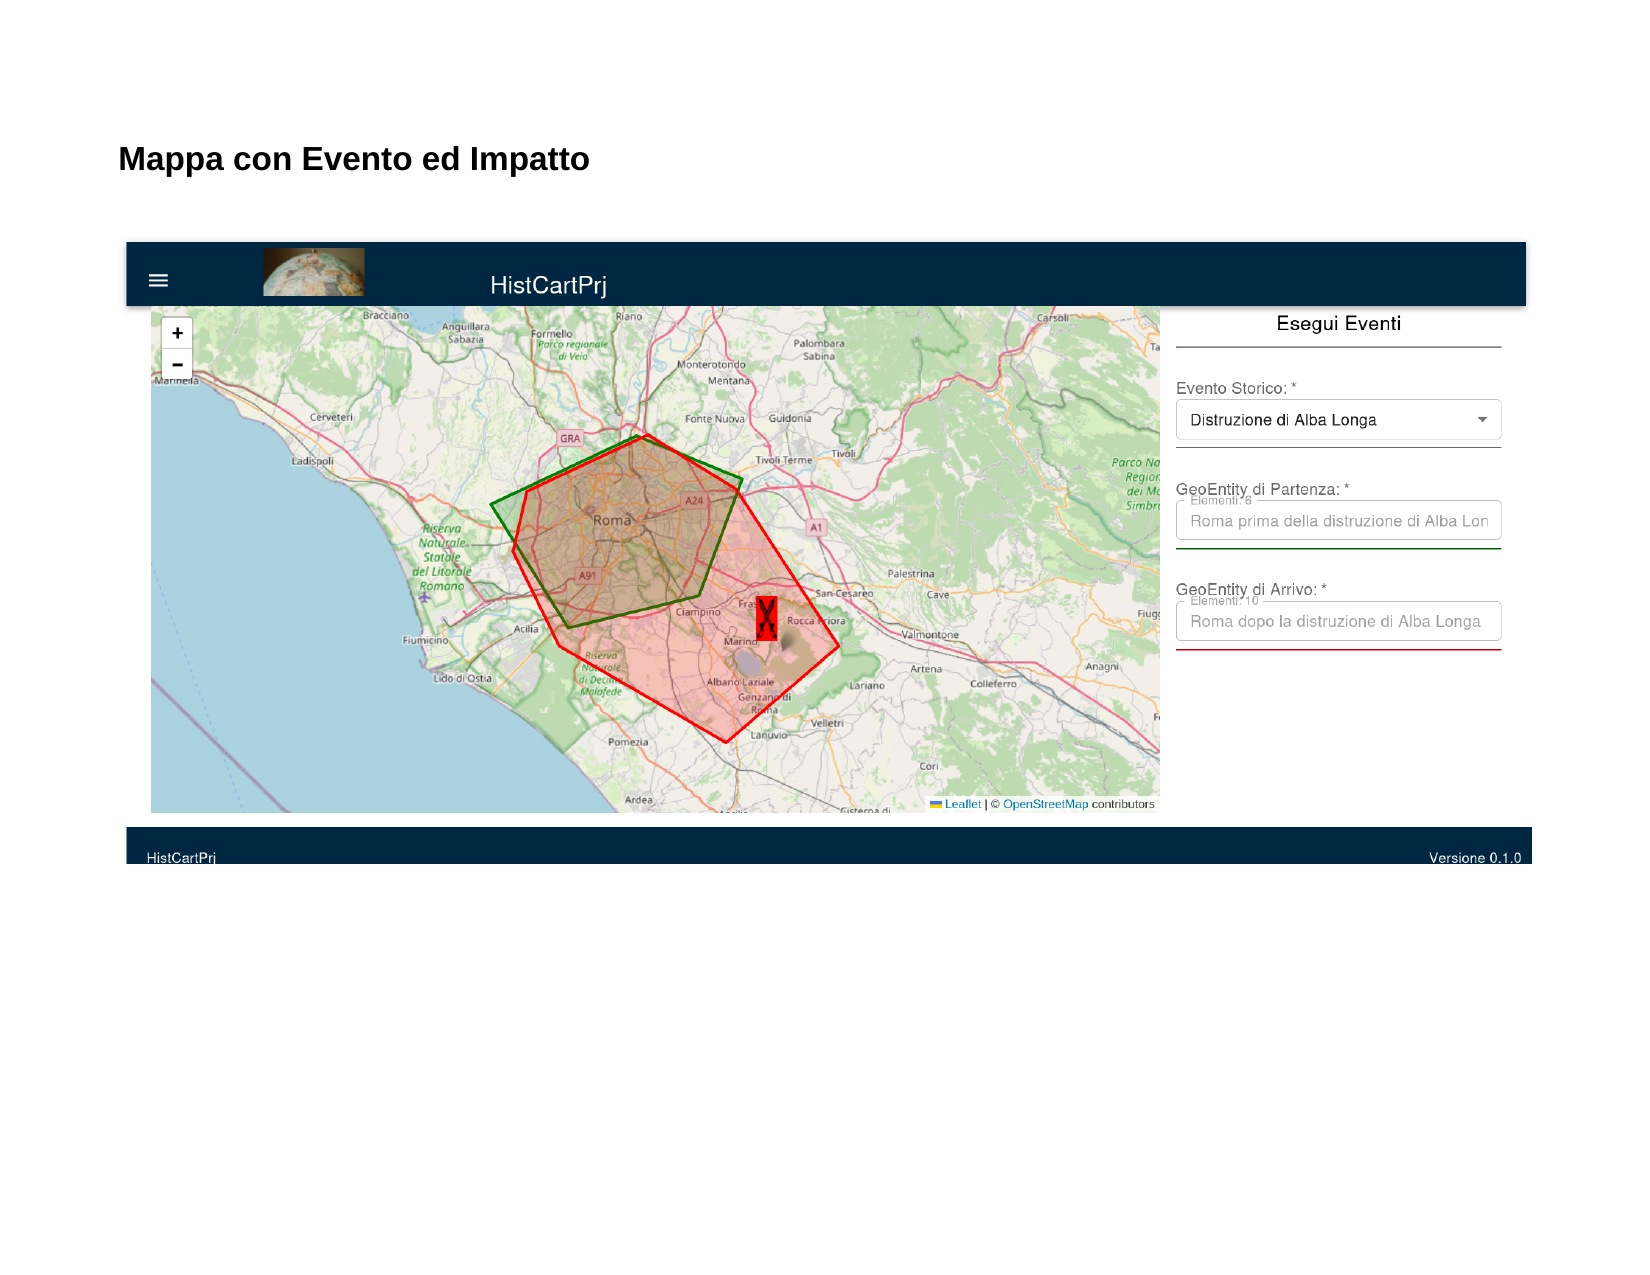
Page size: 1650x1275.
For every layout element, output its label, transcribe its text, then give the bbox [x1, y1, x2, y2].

subtitle Mappa con Evento ed Impatto [118, 139, 1532, 177]
picture [118, 237, 1532, 864]
